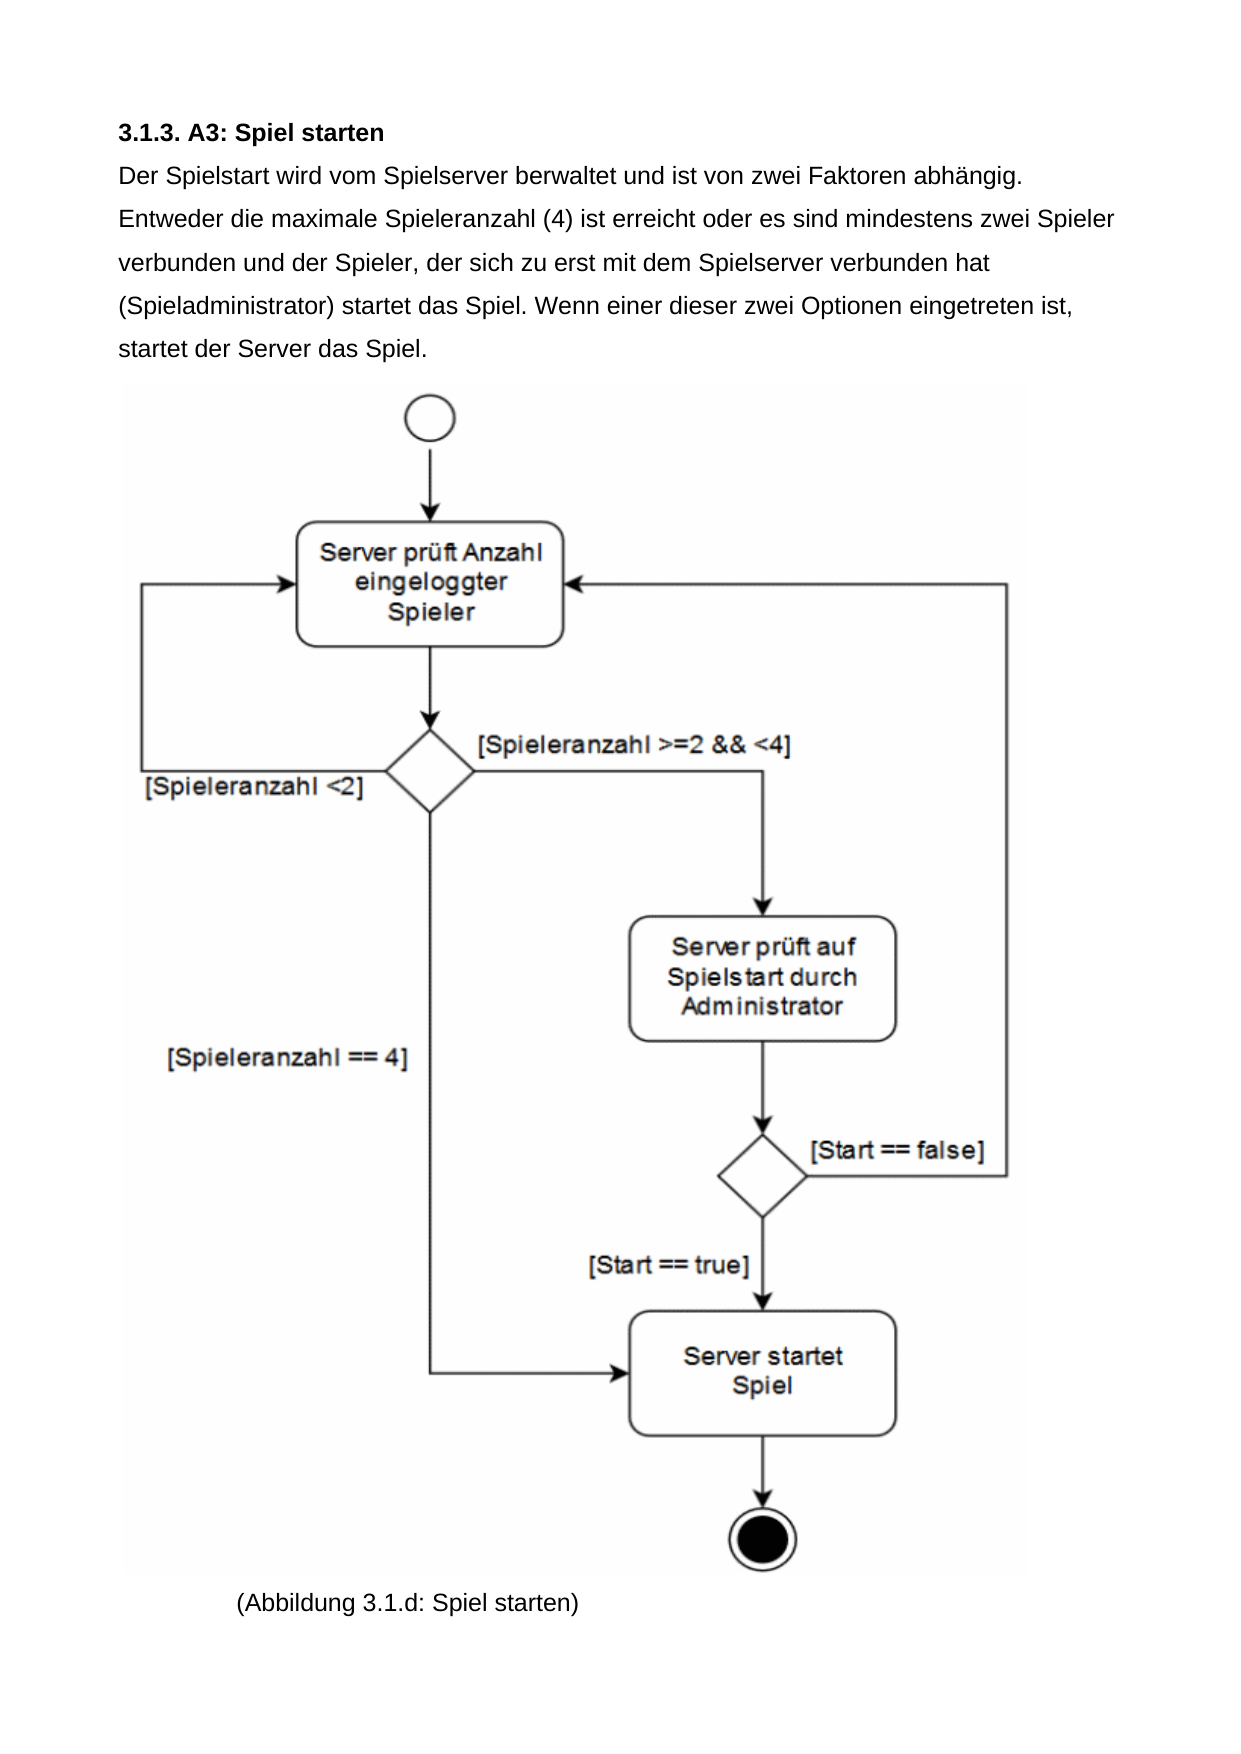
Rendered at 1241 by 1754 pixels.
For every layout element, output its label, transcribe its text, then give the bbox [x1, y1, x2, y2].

text (Abbildung 3.1.d: Spiel starten) [118, 377, 1122, 1617]
text 3.1.3. A3: Spiel starten [118, 118, 1122, 147]
text Der Spielstart wird vom Spielserver berwaltet und ist von zwei Faktoren abhängig. Entweder die maximale Spieleranzahl (4) ist erreicht oder es sind mindestens zwei Spieler verbunden und der Spieler, der sich zu erst mit dem Spielserver verbunden hat (Spieladministrator) startet das Spiel. Wenn einer dieser zwei Optionen eingetreten ist, startet der Server das Spiel. [118, 161, 1122, 362]
